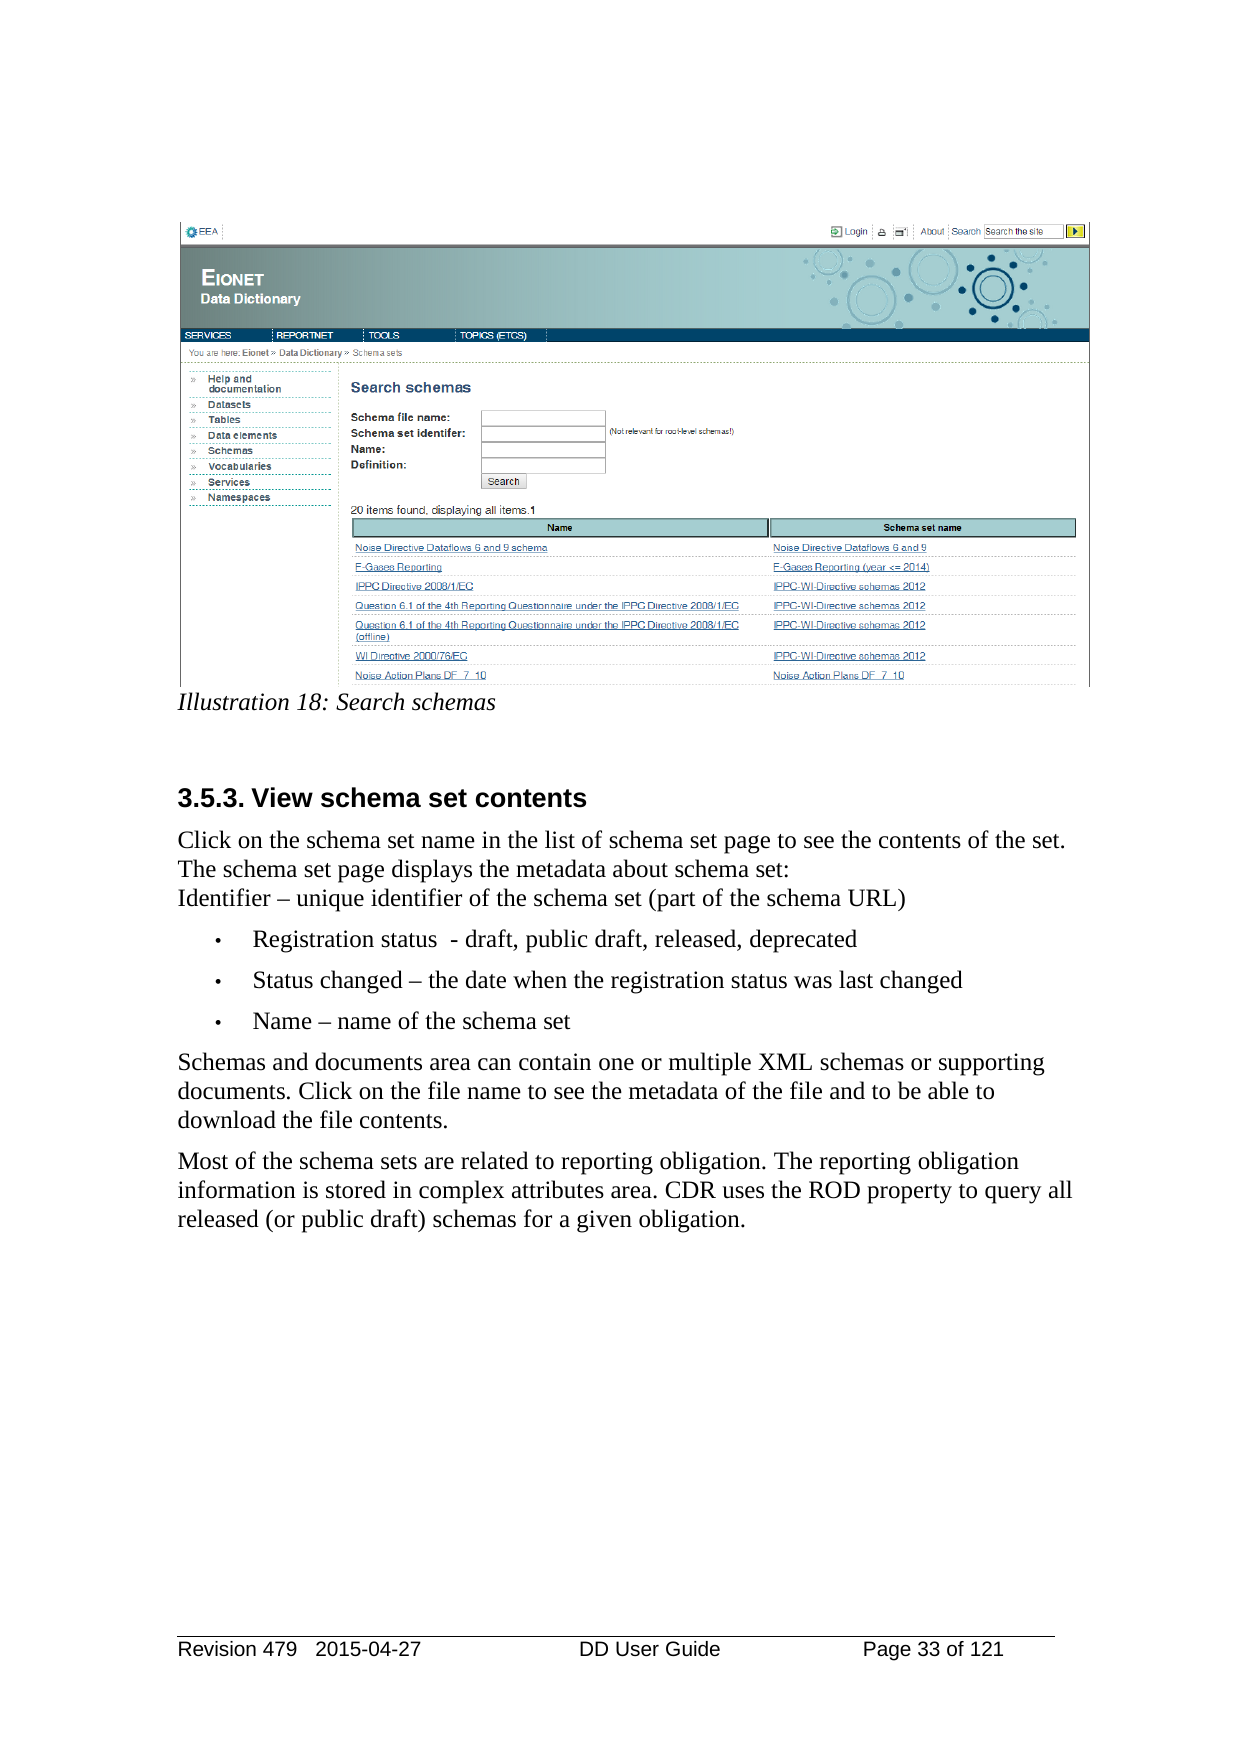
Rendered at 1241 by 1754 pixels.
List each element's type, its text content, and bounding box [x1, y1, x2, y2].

subtitle View schema set contents [177, 782, 1092, 813]
list Name – name of the schema set [215, 1006, 1092, 1035]
list Registration status - draft, public draft, released, deprecated [215, 924, 1092, 953]
text Schemas and documents area can contain one or multiple XML schemas or supporting documents. Click on the file name to see the metadata of the file and to be able to download the file contents. [177, 1047, 1092, 1134]
text Most of the schema sets are related to reporting obligation. The reporting obligation information is stored in complex attributes area. CDR uses the ROD property to query all released (or public draft) schemas for a given obligation. [177, 1146, 1092, 1233]
text Click on the schema set name in the list of schema set page to see the contents of the set. The schema set page displays the metadata about schema set: Identifier – unique identifier of the schema set (part of the schema URL) [177, 825, 1092, 912]
list Status changed – the date when the registration status was last changed [215, 965, 1092, 994]
text Illustration 18: Search schemas [177, 687, 1092, 716]
picture [177, 222, 1093, 687]
